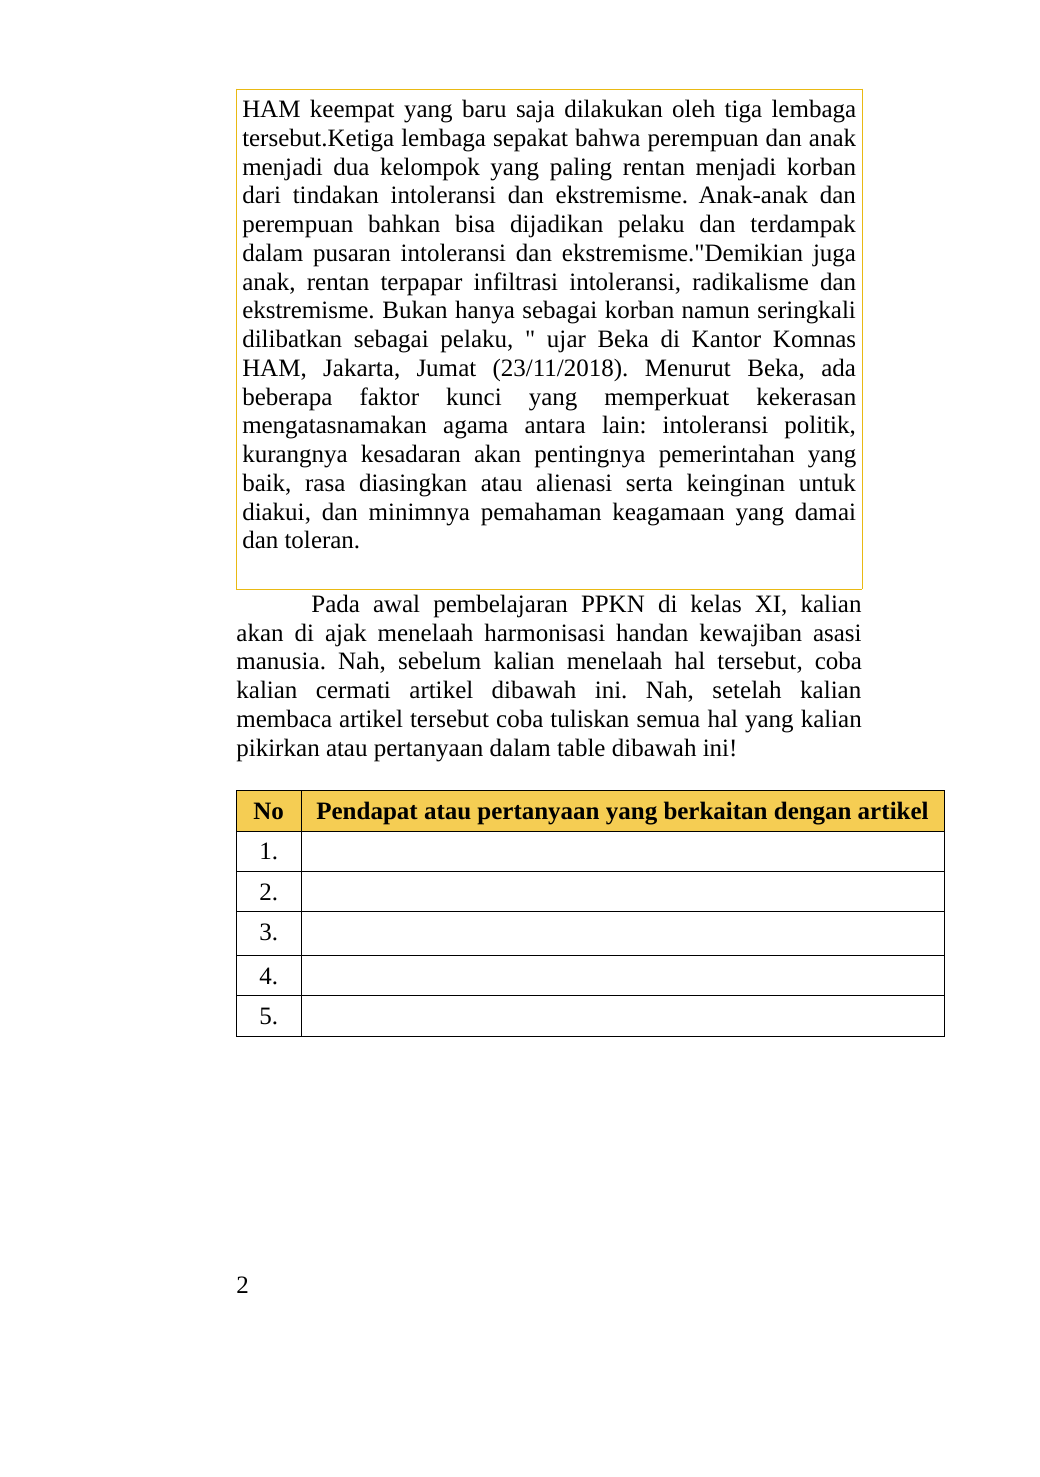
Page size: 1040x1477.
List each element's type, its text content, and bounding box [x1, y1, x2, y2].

table_header No [237, 791, 301, 831]
table_header HAM keempat yang baru saja dilakukan oleh tiga lembaga tersebut.Ketiga lembaga sepakat bahwa perempuan dan anak menjadi dua kelompok yang paling rentan menjadi korban dari tindakan intoleransi dan ekstremisme. Anak-anak dan perempuan bahkan bisa dijadikan pelaku dan terdampak dalam pusaran intoleransi dan ekstremisme."Demikian juga anak, rentan terpapar infiltrasi intoleransi, radikalisme dan ekstremisme. Bukan hanya sebagai korban namun seringkali dilibatkan sebagai pelaku, " ujar Beka di Kantor Komnas HAM, Jakarta, Jumat (23/11/2018). Menurut Beka, ada beberapa faktor kunci yang memperkuat kekerasan mengatasnamakan agama antara lain: intoleransi politik, kurangnya kesadaran akan pentingnya pemerintahan yang baik, rasa diasingkan atau alienasi serta keinginan untuk diakui, dan minimnya pemahaman keagamaan yang damai dan toleran. [237, 90, 862, 589]
table_cell 4. [237, 956, 301, 995]
text Pada awal pembelajaran PPKN di kelas XI, kalian akan di ajak menelaah harmonisasi handan kewajiban asasi manusia. Nah, sebelum kalian menelaah hal tersebut, coba kalian cermati artikel dibawah ini. Nah, setelah kalian membaca artikel tersebut coba tuliskan semua hal yang kalian pikirkan atau pertanyaan dalam table dibawah ini! [236, 590, 862, 761]
table_cell [302, 872, 944, 911]
table_cell 2. [237, 872, 301, 911]
table_cell 5. [237, 996, 301, 1036]
table_header Pendapat atau pertanyaan yang berkaitan dengan artikel [302, 791, 944, 831]
table_cell [302, 832, 944, 871]
table_cell 3. [237, 912, 301, 955]
table_cell [302, 956, 944, 995]
table_cell 1. [237, 832, 301, 871]
table_cell [302, 996, 944, 1036]
table_cell [302, 912, 944, 955]
